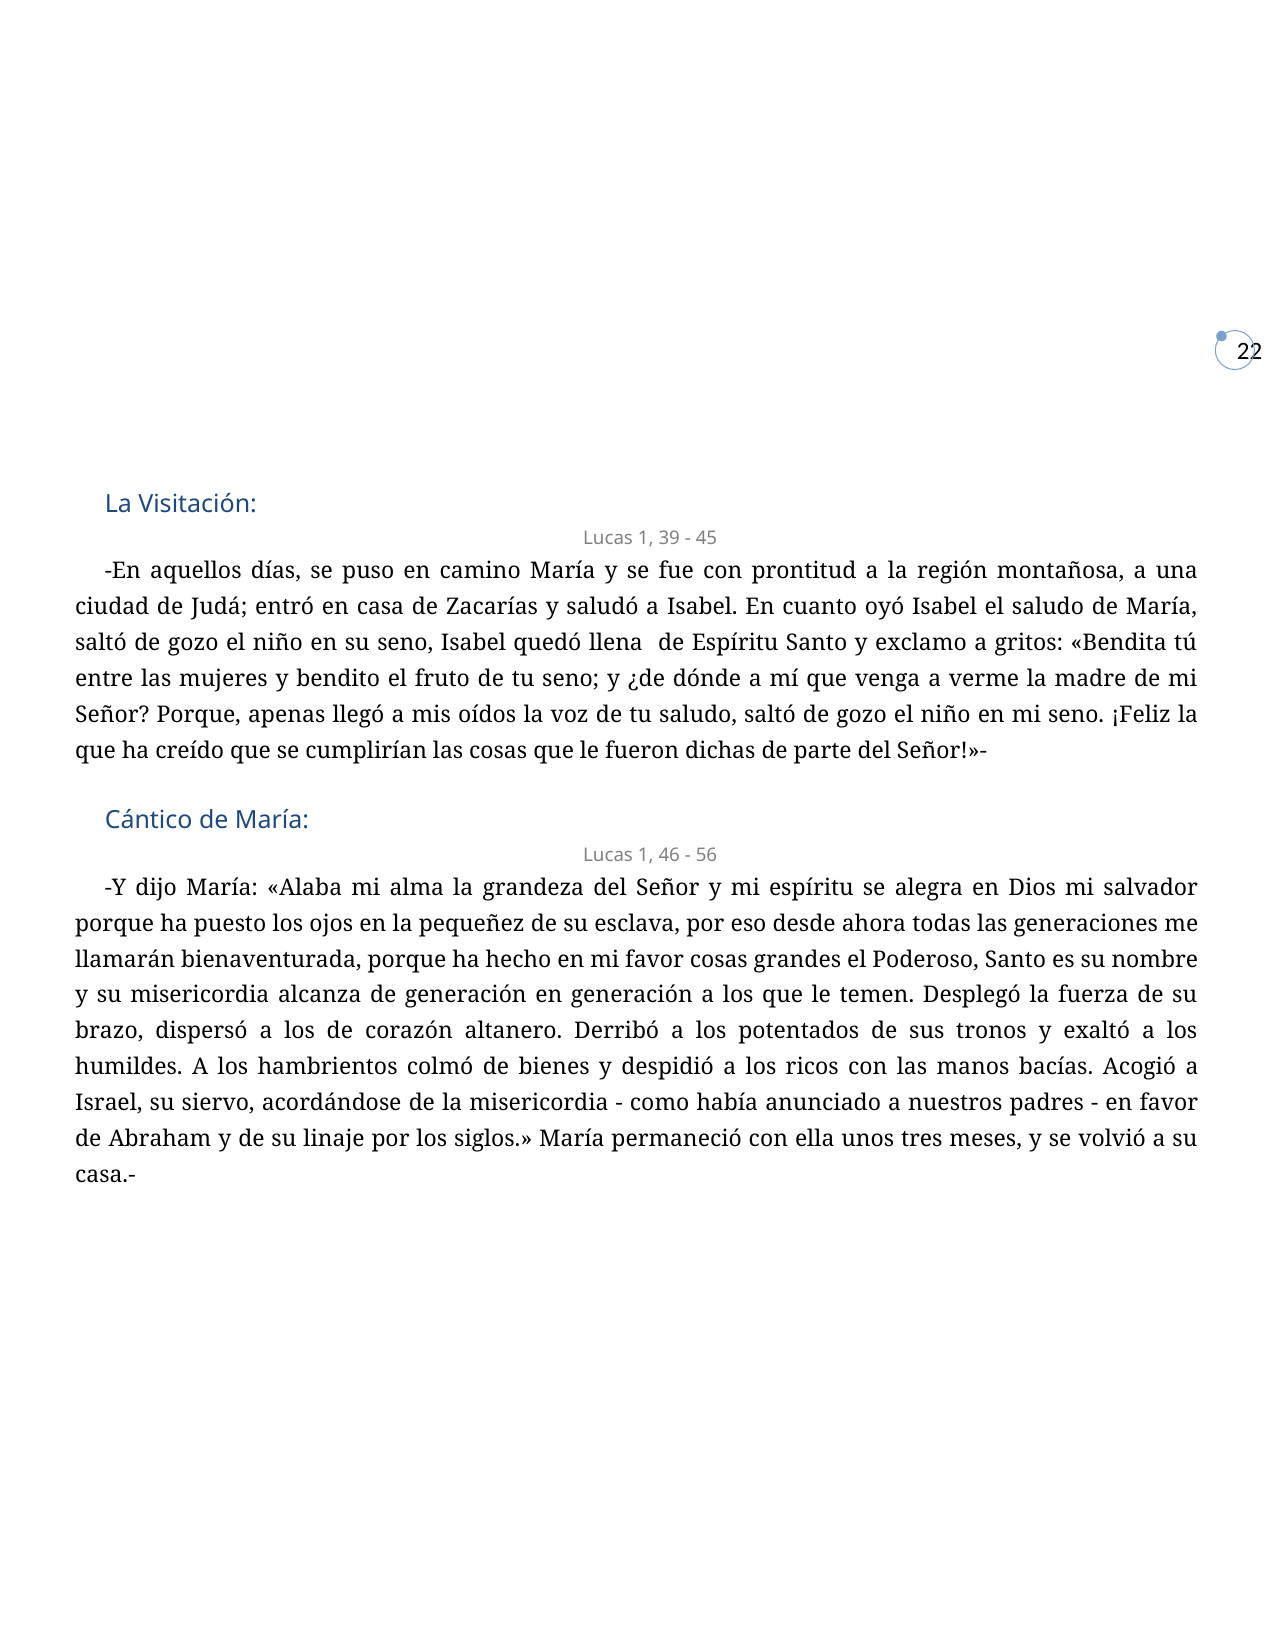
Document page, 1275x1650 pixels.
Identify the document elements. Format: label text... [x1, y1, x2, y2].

text -En aquellos días, se puso en camino María y se fue con prontitud a la región montañosa, a una ciudad de Judá; entró en casa de Zacarías y saludó a Isabel. En cuanto oyó Isabel el saludo de María, saltó de gozo el niño en su seno, Isabel quedó llena de Espíritu Santo y exclamo a gritos: «Bendita tú entre las mujeres y bendito el fruto de tu seno; y ¿de dónde a mí que venga a verme la madre de mi Señor? Porque, apenas llegó a mis oídos la voz de tu saludo, saltó de gozo el niño en mi seno. ¡Feliz la que ha creído que se cumplirían las cosas que le fueron dichas de parte del Señor!»- [75, 554, 1200, 765]
text Cántico de María: [104, 802, 1200, 836]
text Lucas 1, 46 - 56 [104, 841, 1200, 867]
text -Y dijo María: «Alaba mi alma la grandeza del Señor y mi espíritu se alegra en Dios mi salvador porque ha puesto los ojos en la pequeñez de su esclava, por eso desde ahora todas las generaciones me llamarán bienaventurada, porque ha hecho en mi favor cosas grandes el Poderoso, Santo es su nombre y su misericordia alcanza de generación en generación a los que le temen. Desplegó la fuerza de su brazo, dispersó a los de corazón altanero. Derribó a los potentados de sus tronos y exaltó a los humildes. A los hambrientos colmó de bienes y despidió a los ricos con las manos bacías. Acogió a Israel, su siervo, acordándose de la misericordia - como había anunciado a nuestros padres - en favor de Abraham y de su linaje por los siglos.» María permaneció con ella unos tres meses, y se volvió a su casa.- [75, 871, 1200, 1189]
text La Visitación: [75, 486, 1200, 519]
text Lucas 1, 39 - 45 [104, 525, 1200, 550]
